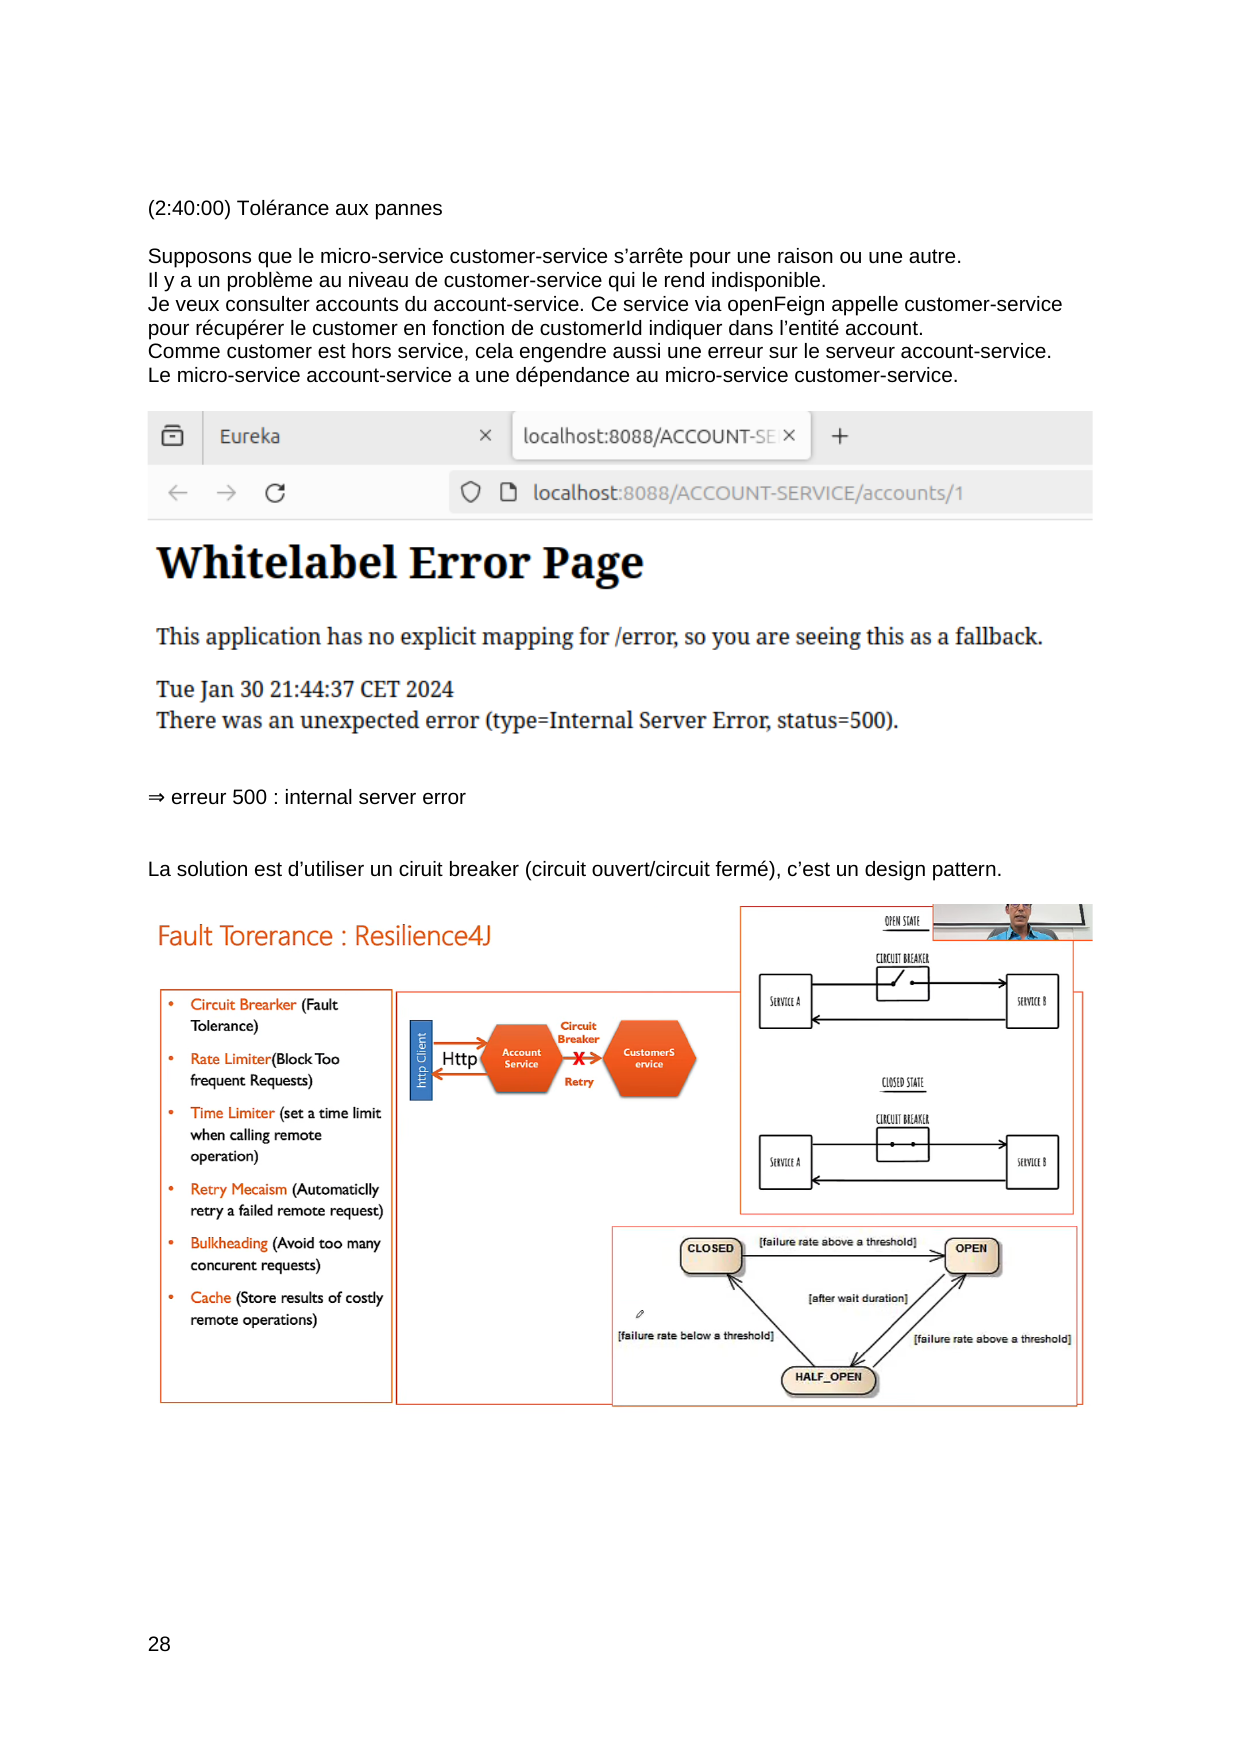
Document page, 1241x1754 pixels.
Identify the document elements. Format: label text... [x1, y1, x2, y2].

text ⇒ erreur 500 : internal server error [148, 785, 1093, 808]
text Je veux consulter accounts du account-service. Ce service via openFeign appelle customer-service pour récupérer le customer en fonction de customerId indiquer dans l’entité account. [148, 291, 1093, 339]
text La solution est d’utiliser un ciruit breaker (circuit ouvert/circuit fermé), c’est un design pattern. [148, 856, 1093, 880]
text Il y a un problème au niveau de customer-service qui le rend indisponible. [148, 267, 1093, 291]
text Comme customer est hors service, cela engendre aussi une erreur sur le serveur account-service. [148, 339, 1093, 363]
text (2:40:00) Tolérance aux pannes [148, 196, 1093, 219]
text Le micro-service account-service a une dépendance au micro-service customer-service. [148, 363, 1093, 387]
picture [147, 904, 1093, 1416]
text Supposons que le micro-service customer-service s’arrête pour une raison ou une autre. [148, 243, 1093, 267]
picture [147, 411, 1093, 785]
